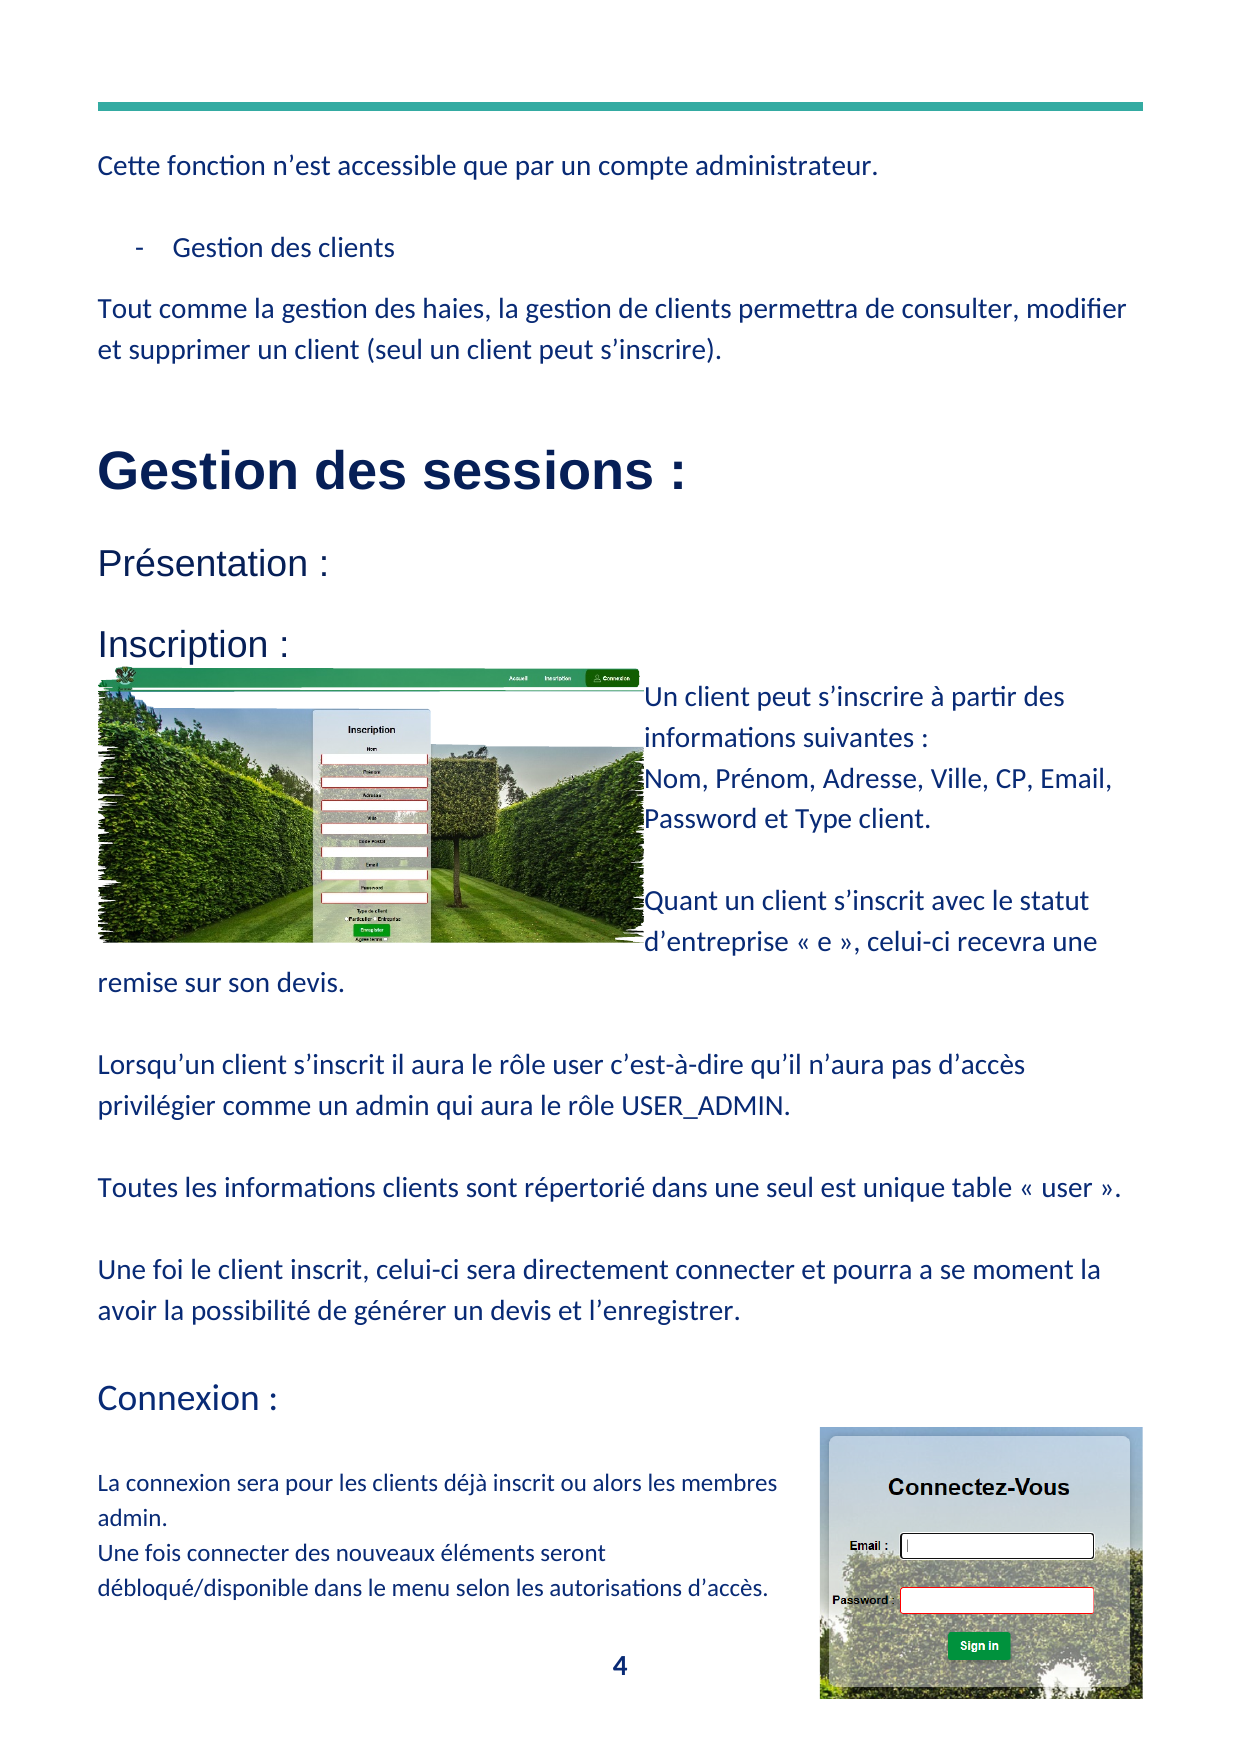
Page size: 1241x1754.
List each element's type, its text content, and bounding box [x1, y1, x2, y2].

text Un client peut s’inscrire à partir des informations suivantes : [131, 678, 1143, 754]
text Lorsqu’un client s’inscrit il aura le rôle user c’est-à-dire qu’il n’aura pas d’accès privilégier comme un admin qui aura le rôle USER_ADMIN. [97, 1046, 1143, 1123]
text Une fois connecter des nouveaux éléments seront débloqué/disponible dans le menu selon les autorisations d’accès. [97, 1537, 819, 1603]
text Tout comme la gestion des haies, la gestion de clients permettra de consulter, modifier et supprimer un client (seul un client peut s’inscrire). [97, 291, 1143, 367]
subtitle Inscription : [97, 622, 1143, 665]
text Connexion : [97, 1374, 1143, 1419]
text La connexion sera pour les clients déjà inscrit ou alors les membres admin. [97, 1467, 819, 1533]
text Nom, Prénom, Adresse, Ville, CP, Email, Password et Type client. [637, 760, 1143, 836]
subtitle Présentation : [97, 541, 1143, 584]
text Une foi le client inscrit, celui-ci sera directement connecter et pourra a se moment la avoir la possibilité de générer un devis et l’enregistrer. [97, 1251, 1143, 1327]
text Cette fonction n’est accessible que par un compte administrateur. [97, 147, 1143, 182]
list Gestion des clients [135, 229, 1143, 264]
subtitle Gestion des sessions : [97, 438, 1143, 501]
text [97, 678, 117, 754]
text Toutes les informations clients sont répertorié dans une seul est unique table « user ». [97, 1169, 1143, 1205]
text Quant un client s’inscrit avec le statut d’entreprise « e », celui-ci recevra une remise sur son devis. [97, 882, 1143, 1000]
